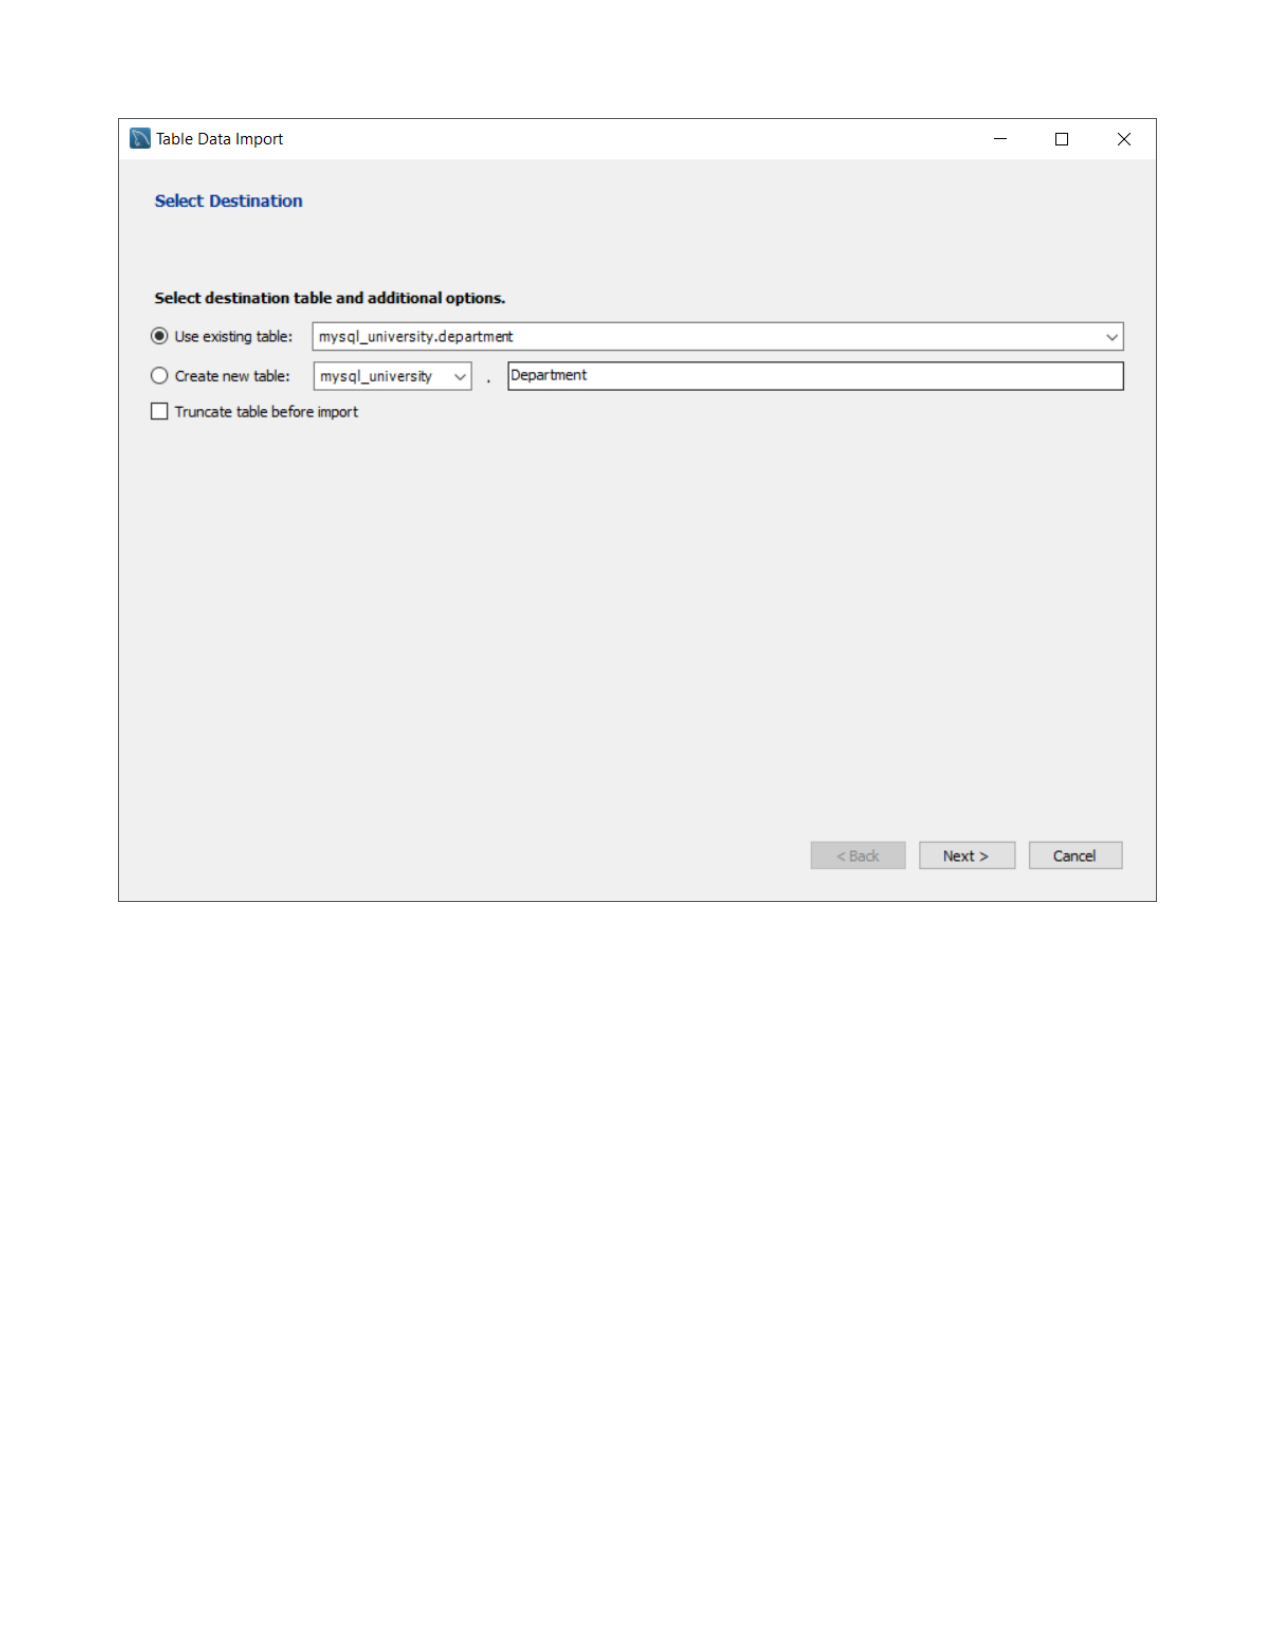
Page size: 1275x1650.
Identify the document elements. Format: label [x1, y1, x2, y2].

picture [118, 118, 1157, 902]
